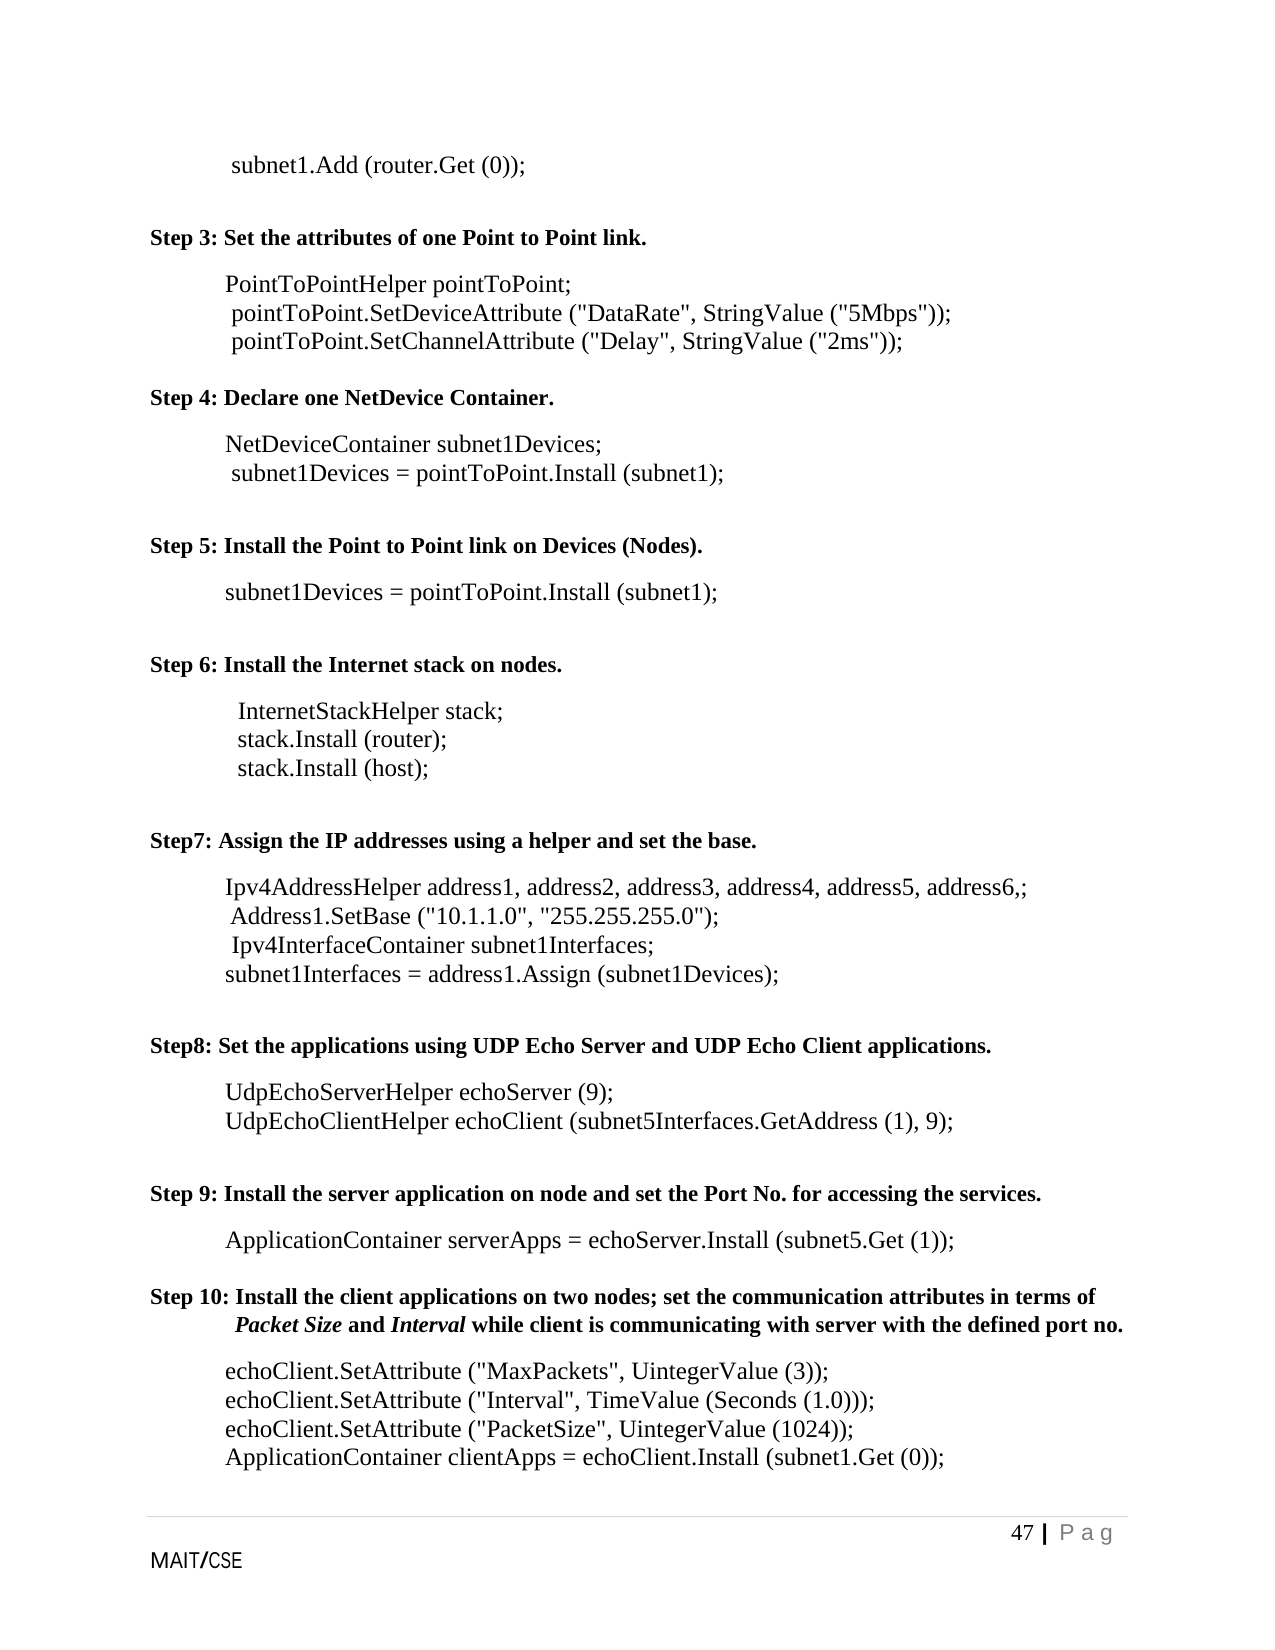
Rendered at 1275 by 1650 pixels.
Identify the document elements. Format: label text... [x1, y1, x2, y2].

text subnet1Devices = pointToPoint.Install (subnet1); [225, 577, 1212, 606]
text Step 5: Install the Point to Point link on Devices (Nodes). [150, 532, 1212, 558]
text pointToPoint.SetDeviceAttribute ("DataRate", StringValue ("5Mbps")); pointToPoint.SetChannelAttribute ("Delay", StringValue ("2ms")); [231, 298, 954, 355]
text Packet Size and Interval while client is communicating with server with the defined port no. [234, 1311, 1212, 1338]
text Step8: Set the applications using UDP Echo Server and UDP Echo Client applications. [150, 1033, 1212, 1059]
text Step 6: Install the Internet stack on nodes. [150, 651, 1212, 677]
text Step 10: Install the client applications on two nodes; set the communication attributes in terms of [150, 1283, 1212, 1309]
text UdpEchoClientHelper echoClient (subnet5Interfaces.GetAddress (1), 9); [225, 1106, 1212, 1135]
text subnet1.Add (router.Get (0)); [231, 150, 1212, 179]
text Step 4: Declare one NetDevice Container. [150, 384, 1212, 411]
text Ipv4InterfaceContainer subnet1Interfaces; [231, 930, 1212, 959]
text Step 9: Install the server application on node and set the Port No. for accessing the services. [150, 1180, 1212, 1207]
text ApplicationContainer serverApps = echoServer.Install (subnet5.Get (1)); [225, 1225, 1212, 1254]
text Ipv4AddressHelper address1, address2, address3, address4, address5, address6,; Address1.SetBase ("10.1.1.0", "255.255.255.0"); [225, 872, 1029, 930]
text subnet1Interfaces = address1.Assign (subnet1Devices); [225, 959, 1212, 987]
text PointToPointHelper pointToPoint; [225, 269, 1212, 298]
text Step7: Assign the IP addresses using a helper and set the base. [150, 827, 1212, 854]
text echoClient.SetAttribute ("MaxPackets", UintegerValue (3)); echoClient.SetAttribute ("Interval", TimeValue (Seconds (1.0))); echoClient.SetAttribute ("PacketSize", UintegerValue (1024)); ApplicationContainer clientApps = echoClient.Install (subnet1.Get (0)); [225, 1356, 1055, 1471]
text Step 3: Set the attributes of one Point to Point link. [150, 224, 1212, 250]
text InternetStackHelper stack; stack.Install (router); stack.Install (host); [237, 696, 537, 782]
text UdpEchoServerHelper echoServer (9); [225, 1077, 1212, 1106]
text NetDeviceContainer subnet1Devices; subnet1Devices = pointToPoint.Install (subnet1); [225, 429, 758, 486]
